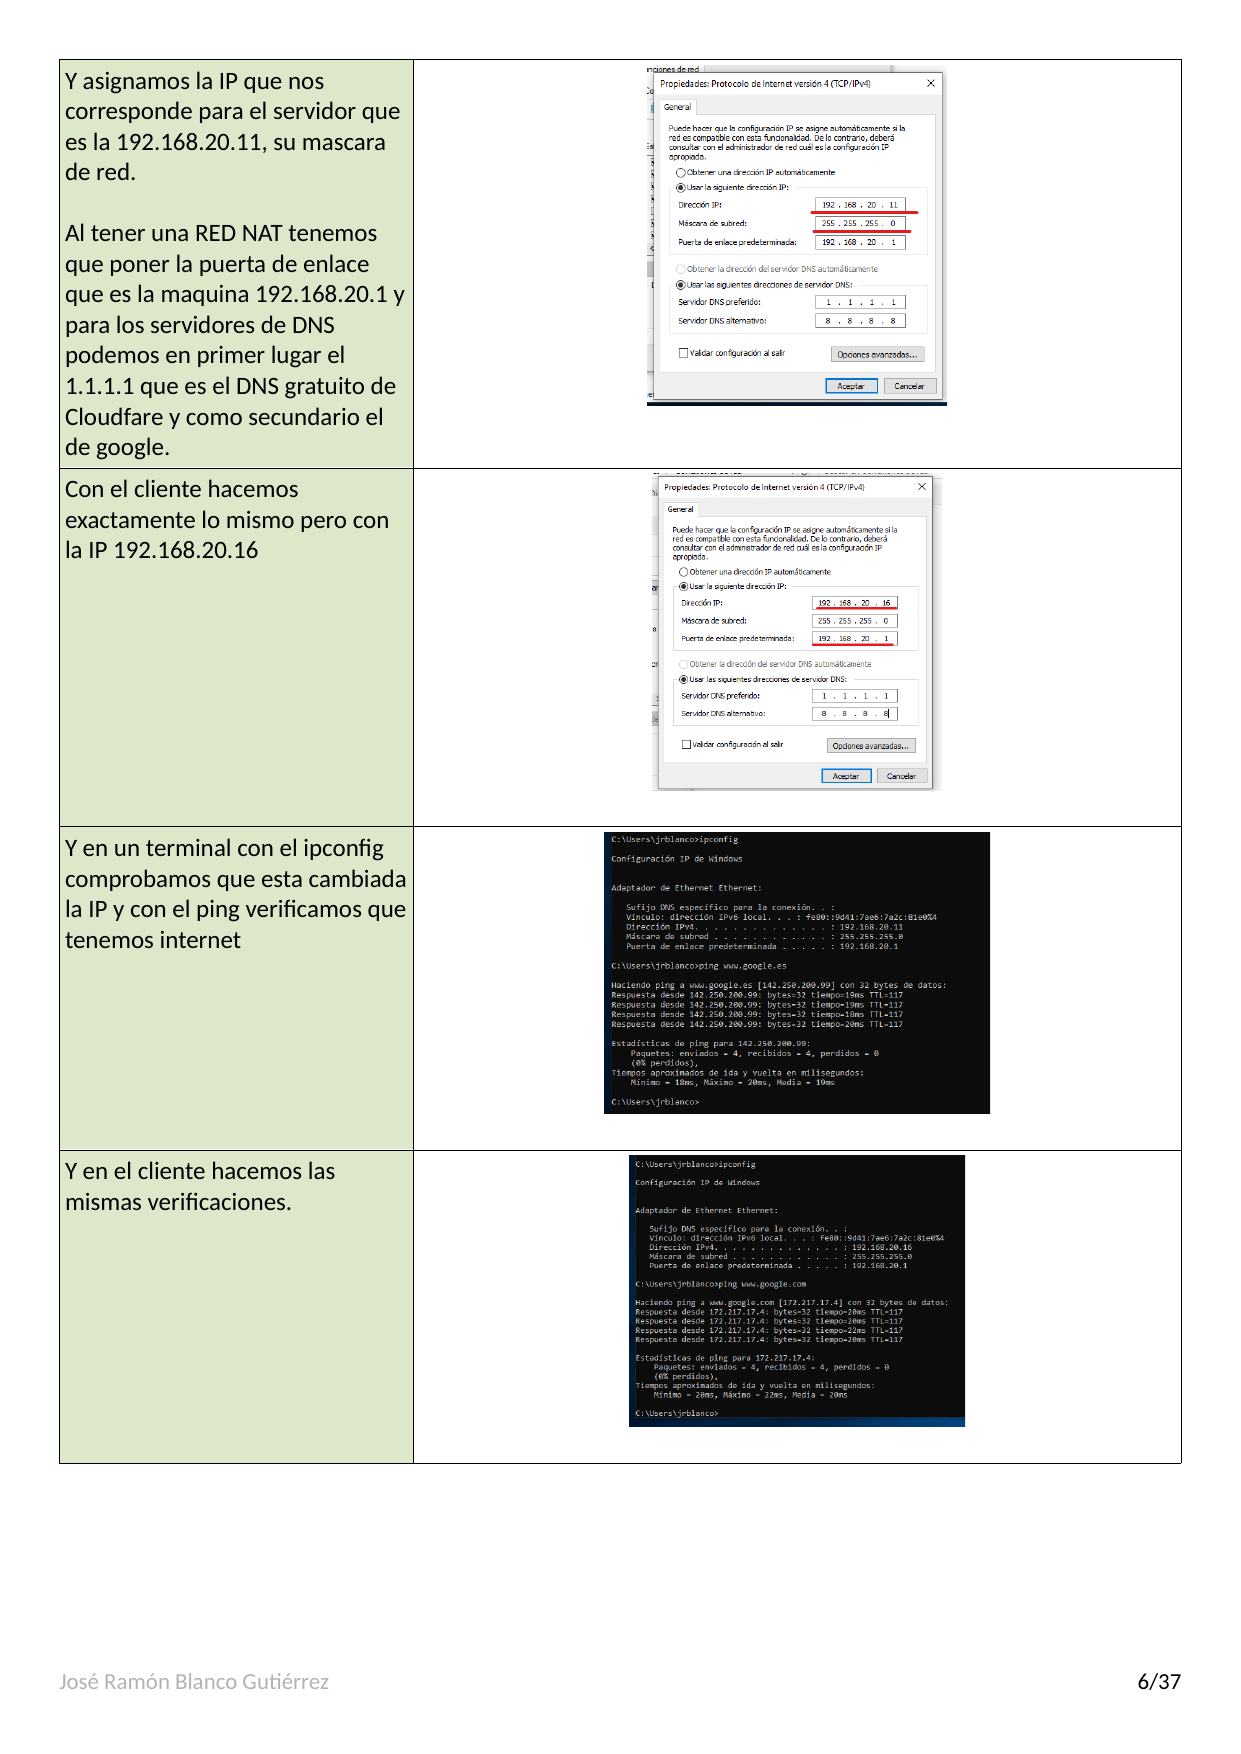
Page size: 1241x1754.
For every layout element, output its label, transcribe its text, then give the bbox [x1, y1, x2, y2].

table_cell Con el cliente hacemos exactamente lo mismo pero con la IP 192.168.20.16 [60, 469, 413, 826]
table_cell [414, 827, 1181, 1149]
table_cell [414, 1151, 1181, 1463]
table_cell Y asignamos la IP que nos corresponde para el servidor que es la 192.168.20.11, su mascara de red. Al tener una RED NAT tenemos que poner la puerta de enlace que es la maquina 192.168.20.1 y para los servidores de DNS podemos en primer lugar el 1.1.1.1 que es el DNS gratuito de Cloudfare y como secundario el de google. [60, 60, 413, 467]
picture [647, 65, 948, 406]
table_cell [414, 469, 1181, 826]
table_cell Y en el cliente hacemos las mismas verificaciones. [60, 1151, 413, 1463]
picture [652, 473, 943, 791]
picture [629, 1155, 965, 1427]
table_cell [414, 60, 1181, 467]
picture [604, 832, 990, 1114]
table_cell Y en un terminal con el ipconfig comprobamos que esta cambiada la IP y con el ping verificamos que tenemos internet [60, 827, 413, 1149]
